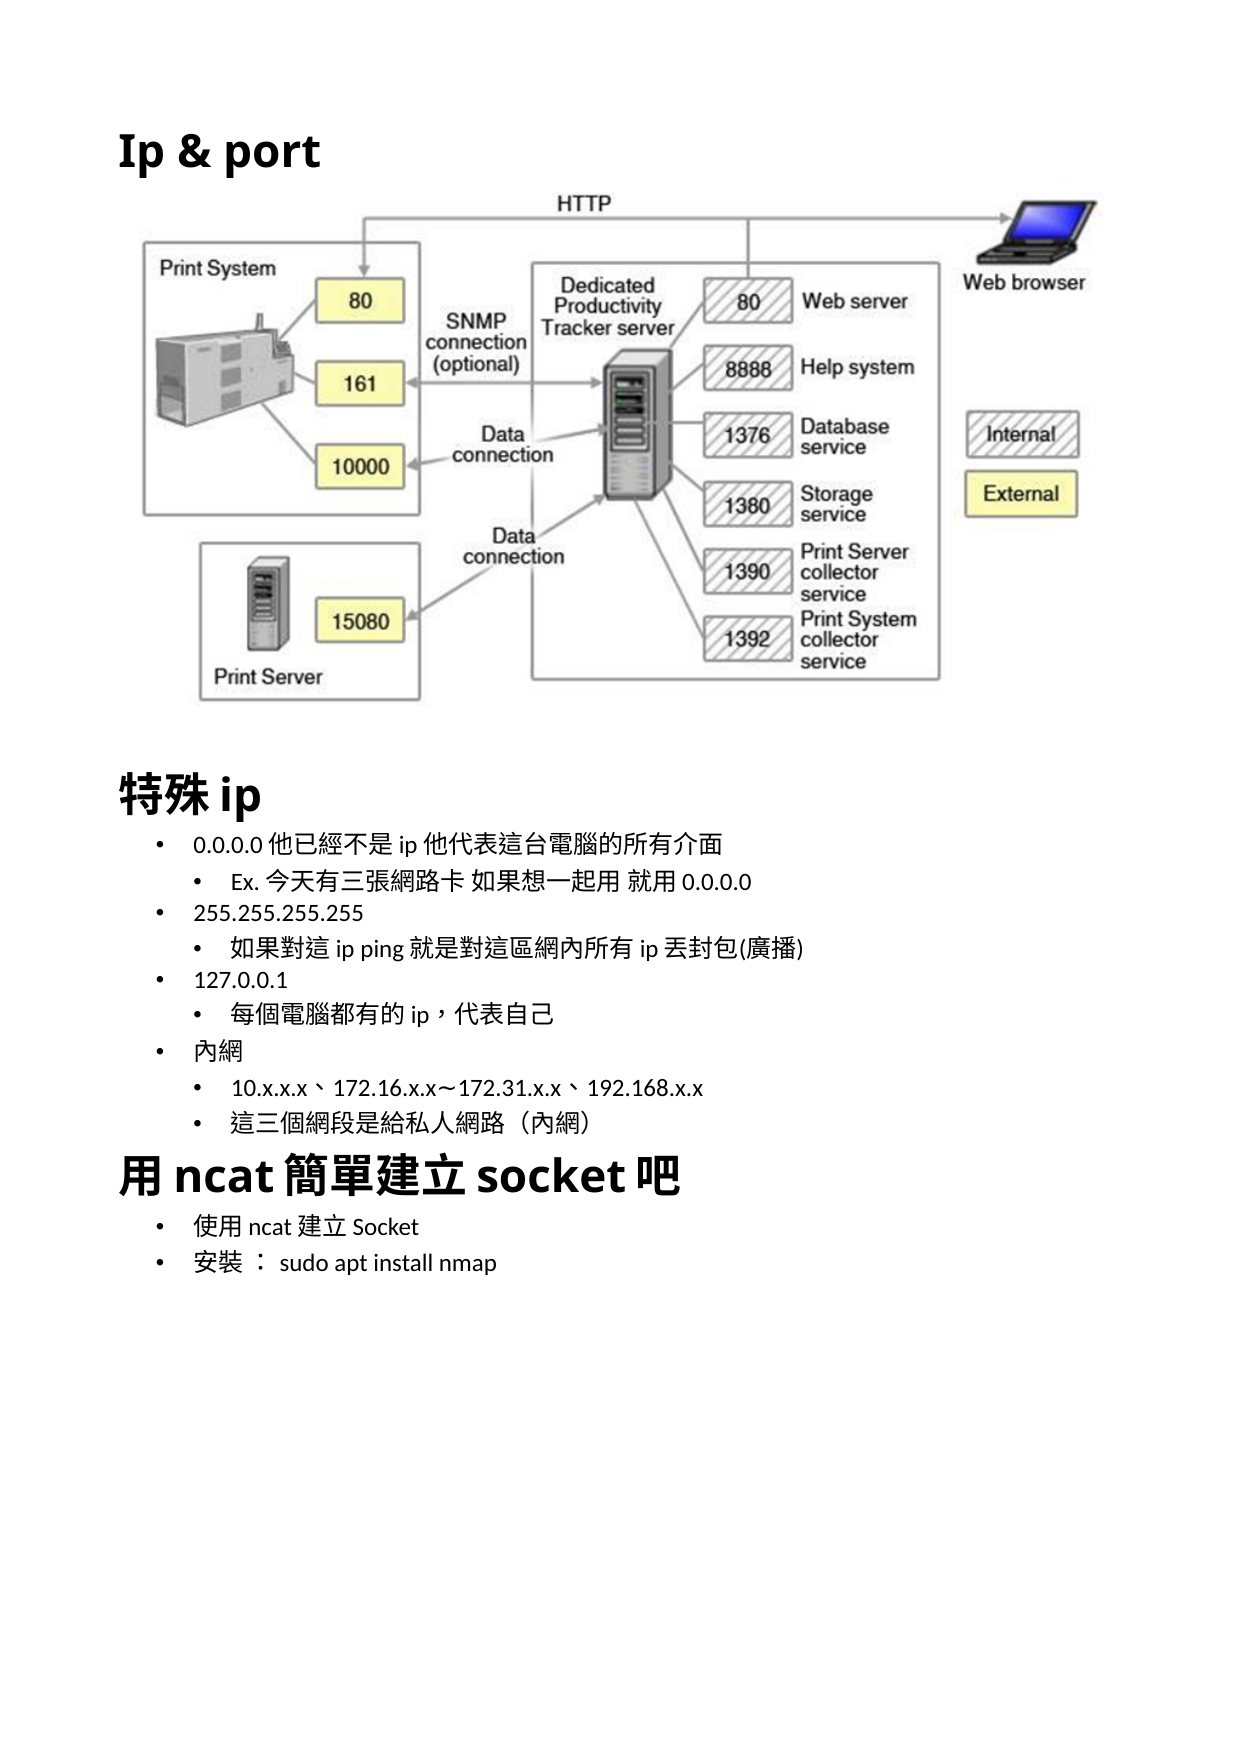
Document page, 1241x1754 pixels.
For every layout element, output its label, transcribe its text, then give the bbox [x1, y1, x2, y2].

list 使用ncat 建立Socket [156, 1206, 1122, 1243]
list 如果對這ip ping 就是對這區網內所有ip丟封包(廣播) [193, 928, 1122, 964]
list 10.x.x.x、172.16.x.x∼172.31.x.x、192.168.x.x [193, 1067, 1122, 1103]
subtitle 用ncat簡單建立socket吧 [118, 1140, 1122, 1206]
list 0.0.0.0 他已經不是ip 他代表這台電腦的所有介面 [156, 825, 1122, 861]
picture [127, 180, 1113, 728]
list 127.0.0.1 [156, 964, 1122, 995]
list 內網 [156, 1031, 1122, 1067]
subtitle Ip & port [118, 118, 1122, 181]
subtitle 特殊ip [118, 758, 1122, 825]
list 255.255.255.255 [156, 897, 1122, 928]
list 安裝 ： sudo apt install nmap [156, 1243, 1122, 1279]
list Ex. 今天有三張網路卡 如果想一起用 就用0.0.0.0 [193, 861, 1122, 897]
list 每個電腦都有的ip，代表自己 [193, 995, 1122, 1031]
list 這三個網段是給私人網路（內網） [193, 1103, 1122, 1140]
